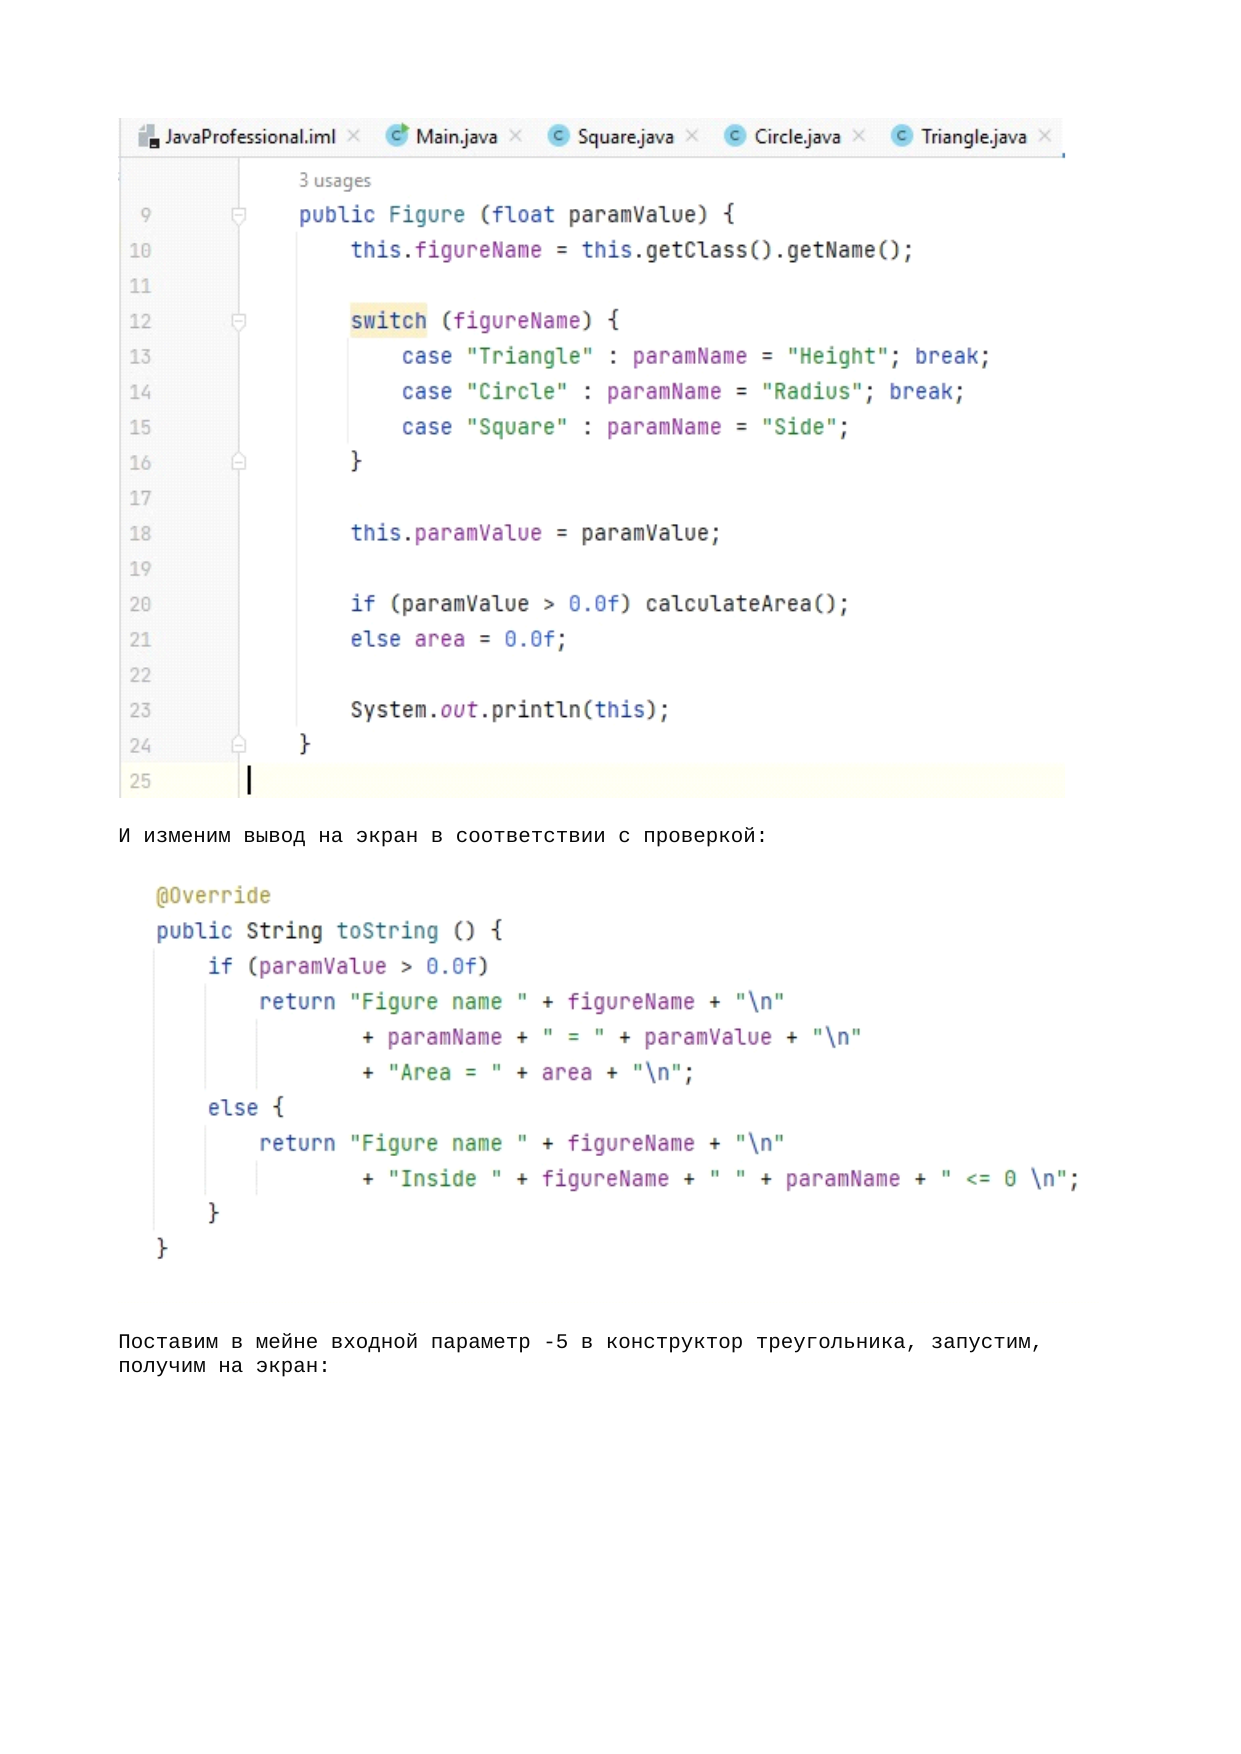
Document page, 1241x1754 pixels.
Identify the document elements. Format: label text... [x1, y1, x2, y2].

text Поставим в мейне входной параметр -5 в конструктор треугольника, запустим, получим на экран: [118, 1331, 1122, 1378]
text И изменим вывод на экран в соответствии с проверкой: [118, 825, 1122, 849]
